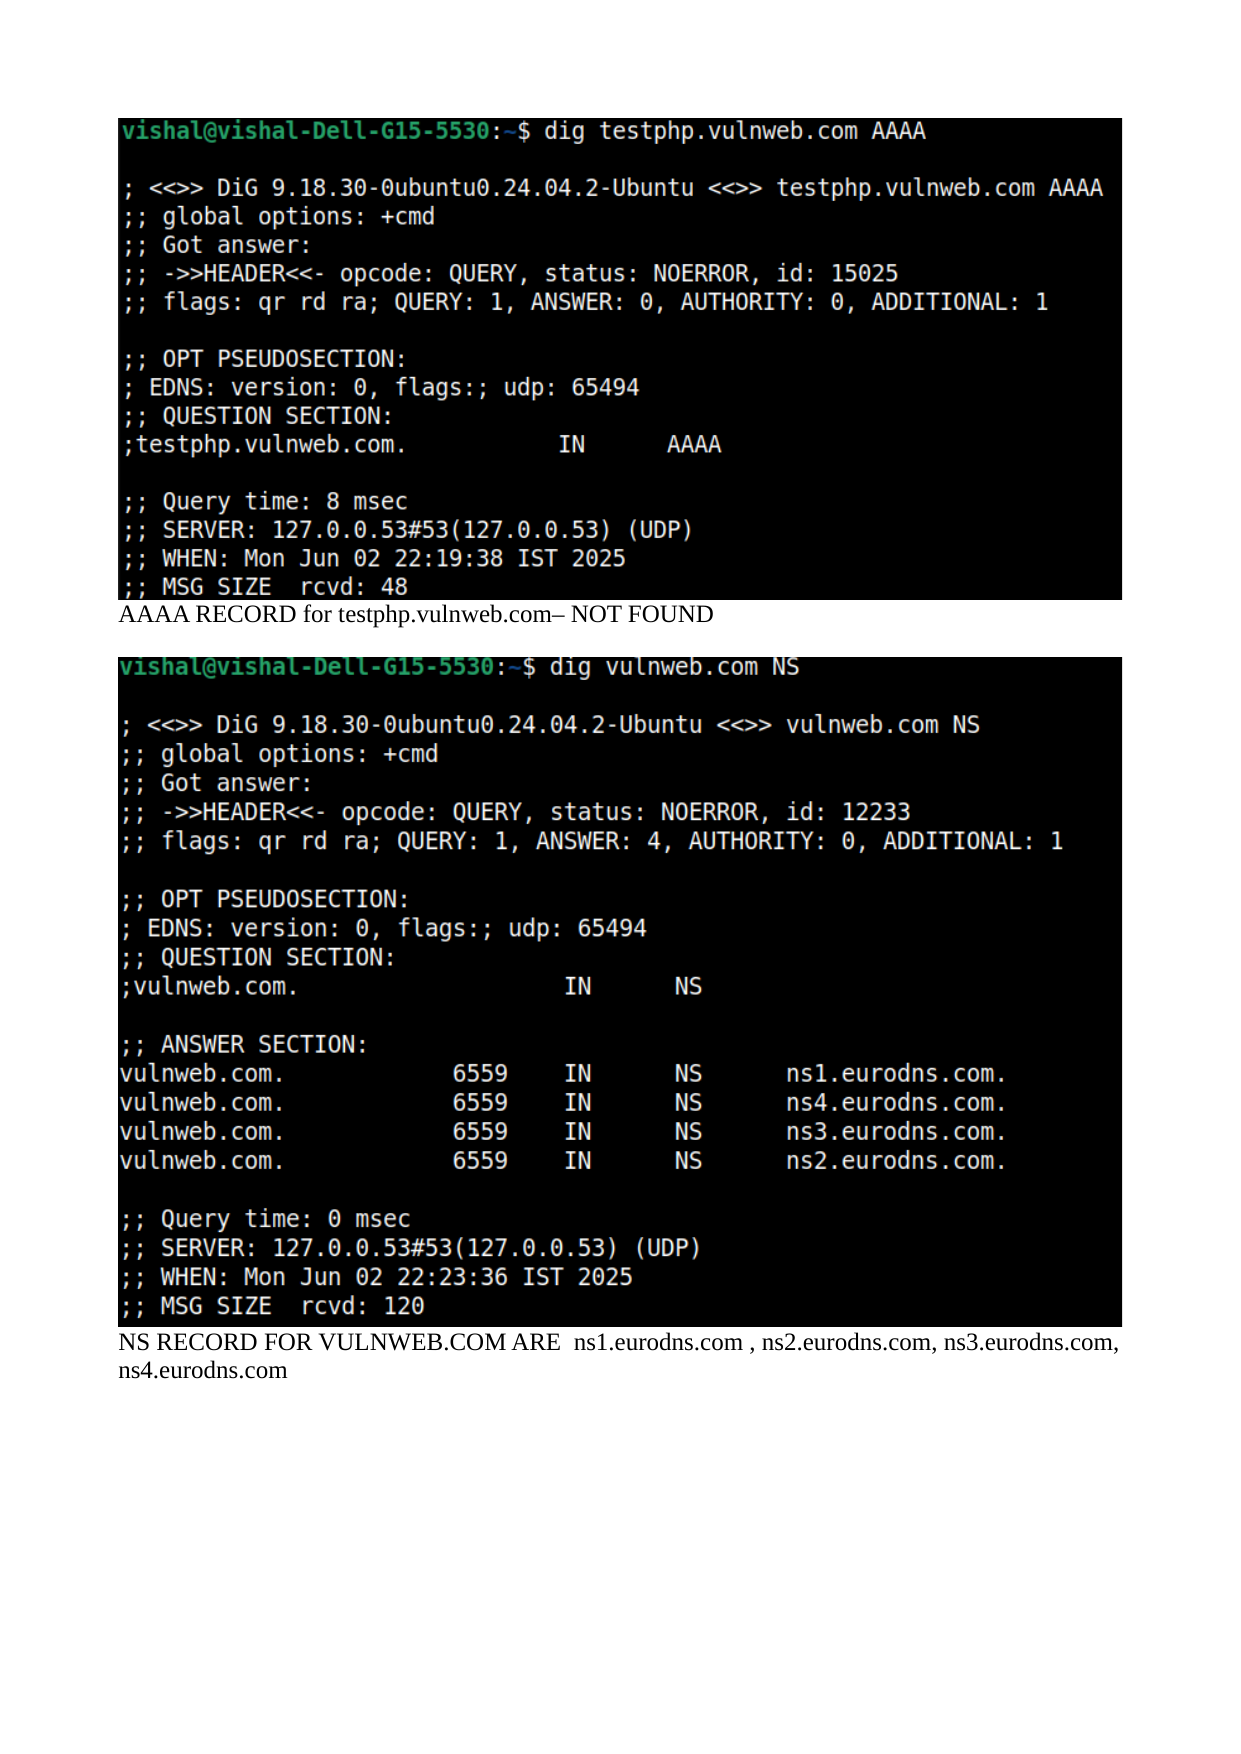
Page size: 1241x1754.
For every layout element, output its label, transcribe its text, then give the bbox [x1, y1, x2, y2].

picture [118, 657, 1123, 1327]
text AAAA RECORD for testphp.vulnweb.com– NOT FOUND [118, 600, 1122, 628]
picture [118, 118, 1123, 600]
text NS RECORD FOR VULNWEB.COM ARE ns1.eurodns.com , ns2.eurodns.com, ns3.eurodns.com, ns4.eurodns.com [118, 1327, 1122, 1384]
